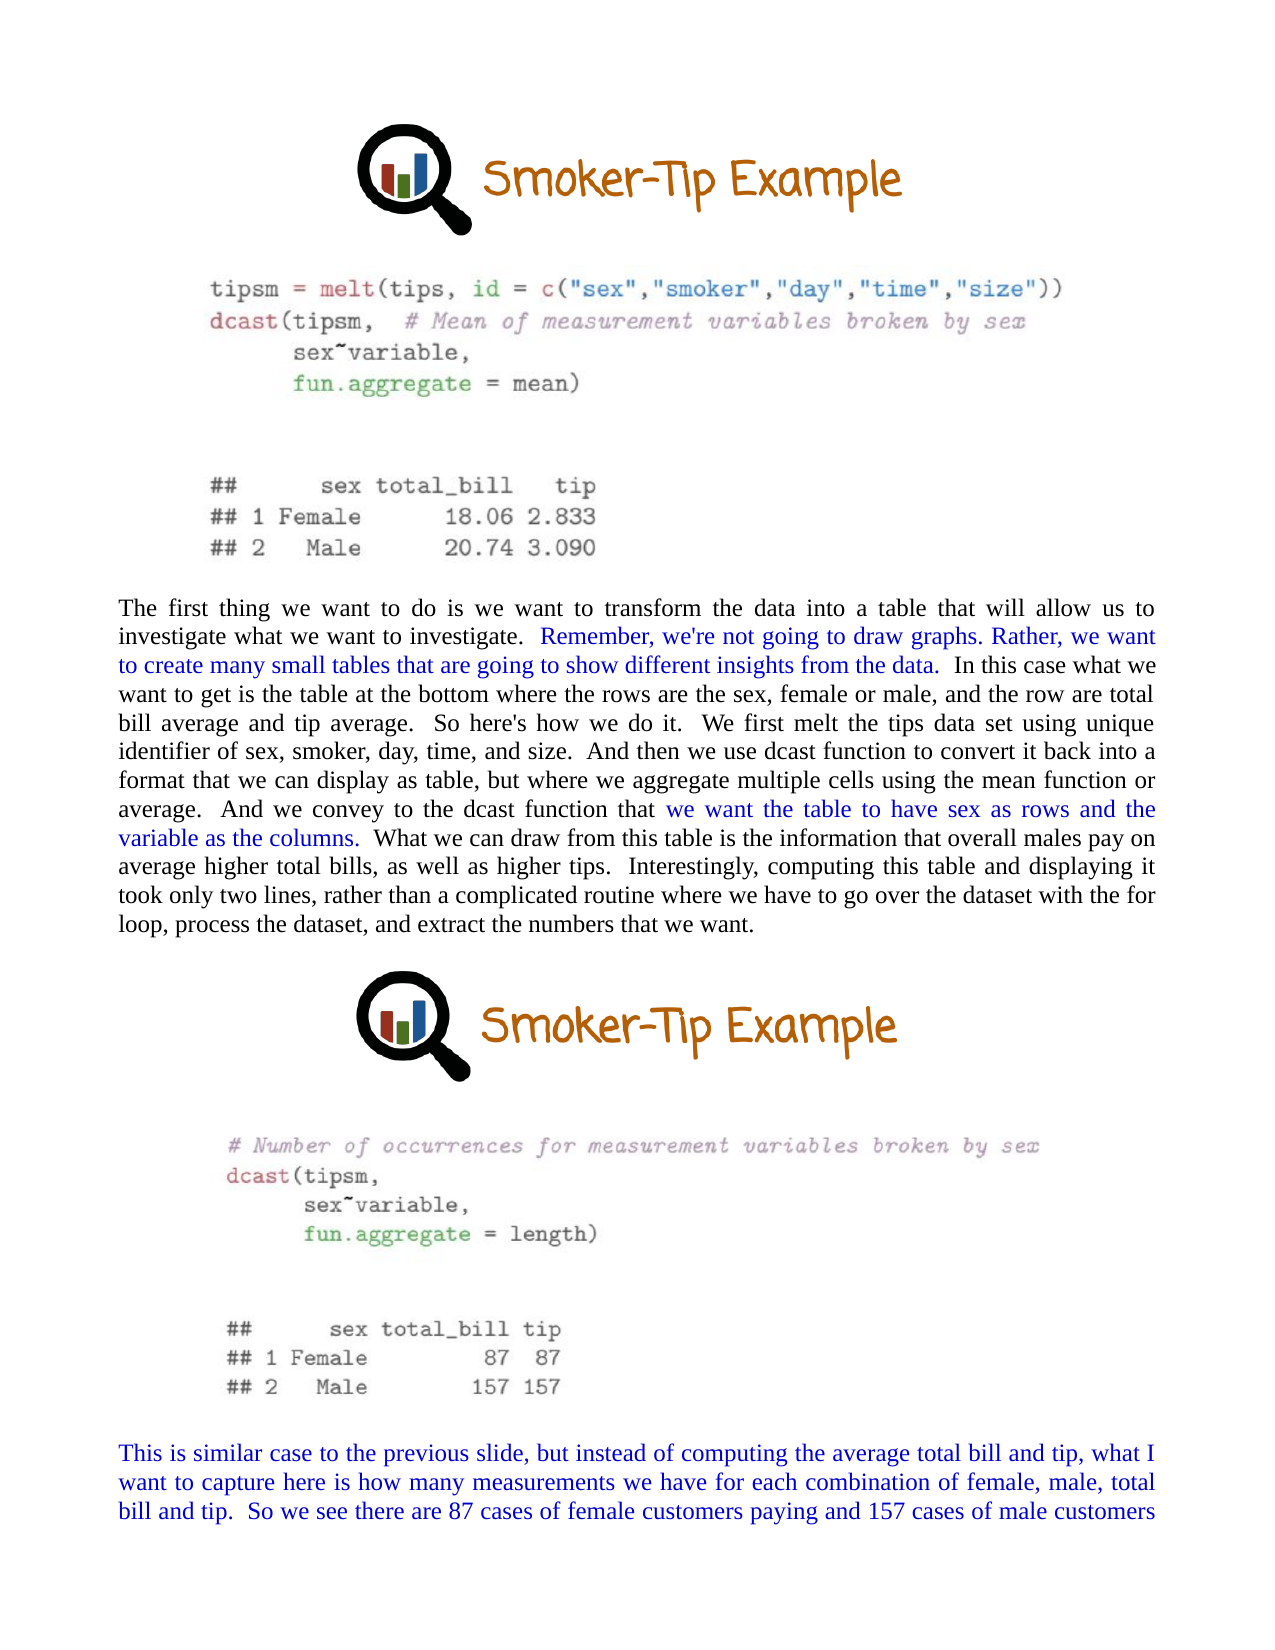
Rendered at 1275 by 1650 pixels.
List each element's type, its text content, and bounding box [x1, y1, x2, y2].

text This is similar case to the previous slide, but instead of computing the average total bill and tip, what I want to capture here is how many measurements we have for each combination of female, male, total bill and tip. So we see there are 87 cases of female customers paying and 157 cases of male customers [118, 1438, 1157, 1525]
text The first thing we want to do is we want to transform the data into a table that will allow us to investigate what we want to investigate. Remember, we're not going to draw graphs. Rather, we want to create many small tables that are going to show different insights from the data. In this case what we want to get is the table at the bottom where the rows are the sex, female or male, and the row are total bill average and tip average. So here's how we do it. We first melt the tips data set using unique identifier of sex, smoker, day, time, and size. And then we use dcast function to convert it back into a format that we can display as table, but where we aggregate multiple cells using the mean function or average. And we convey to the dcast function that we want the table to have sex as rows and the variable as the columns. What we can draw from this table is the information that overall males pay on average higher total bills, as well as higher tips. Interestingly, computing this table and displaying it took only two lines, rather than a complicated routine where we have to go over the dataset with the for loop, process the dataset, and extract the numbers that we want. [118, 593, 1157, 938]
picture [118, 966, 1157, 1410]
picture [118, 118, 1157, 564]
